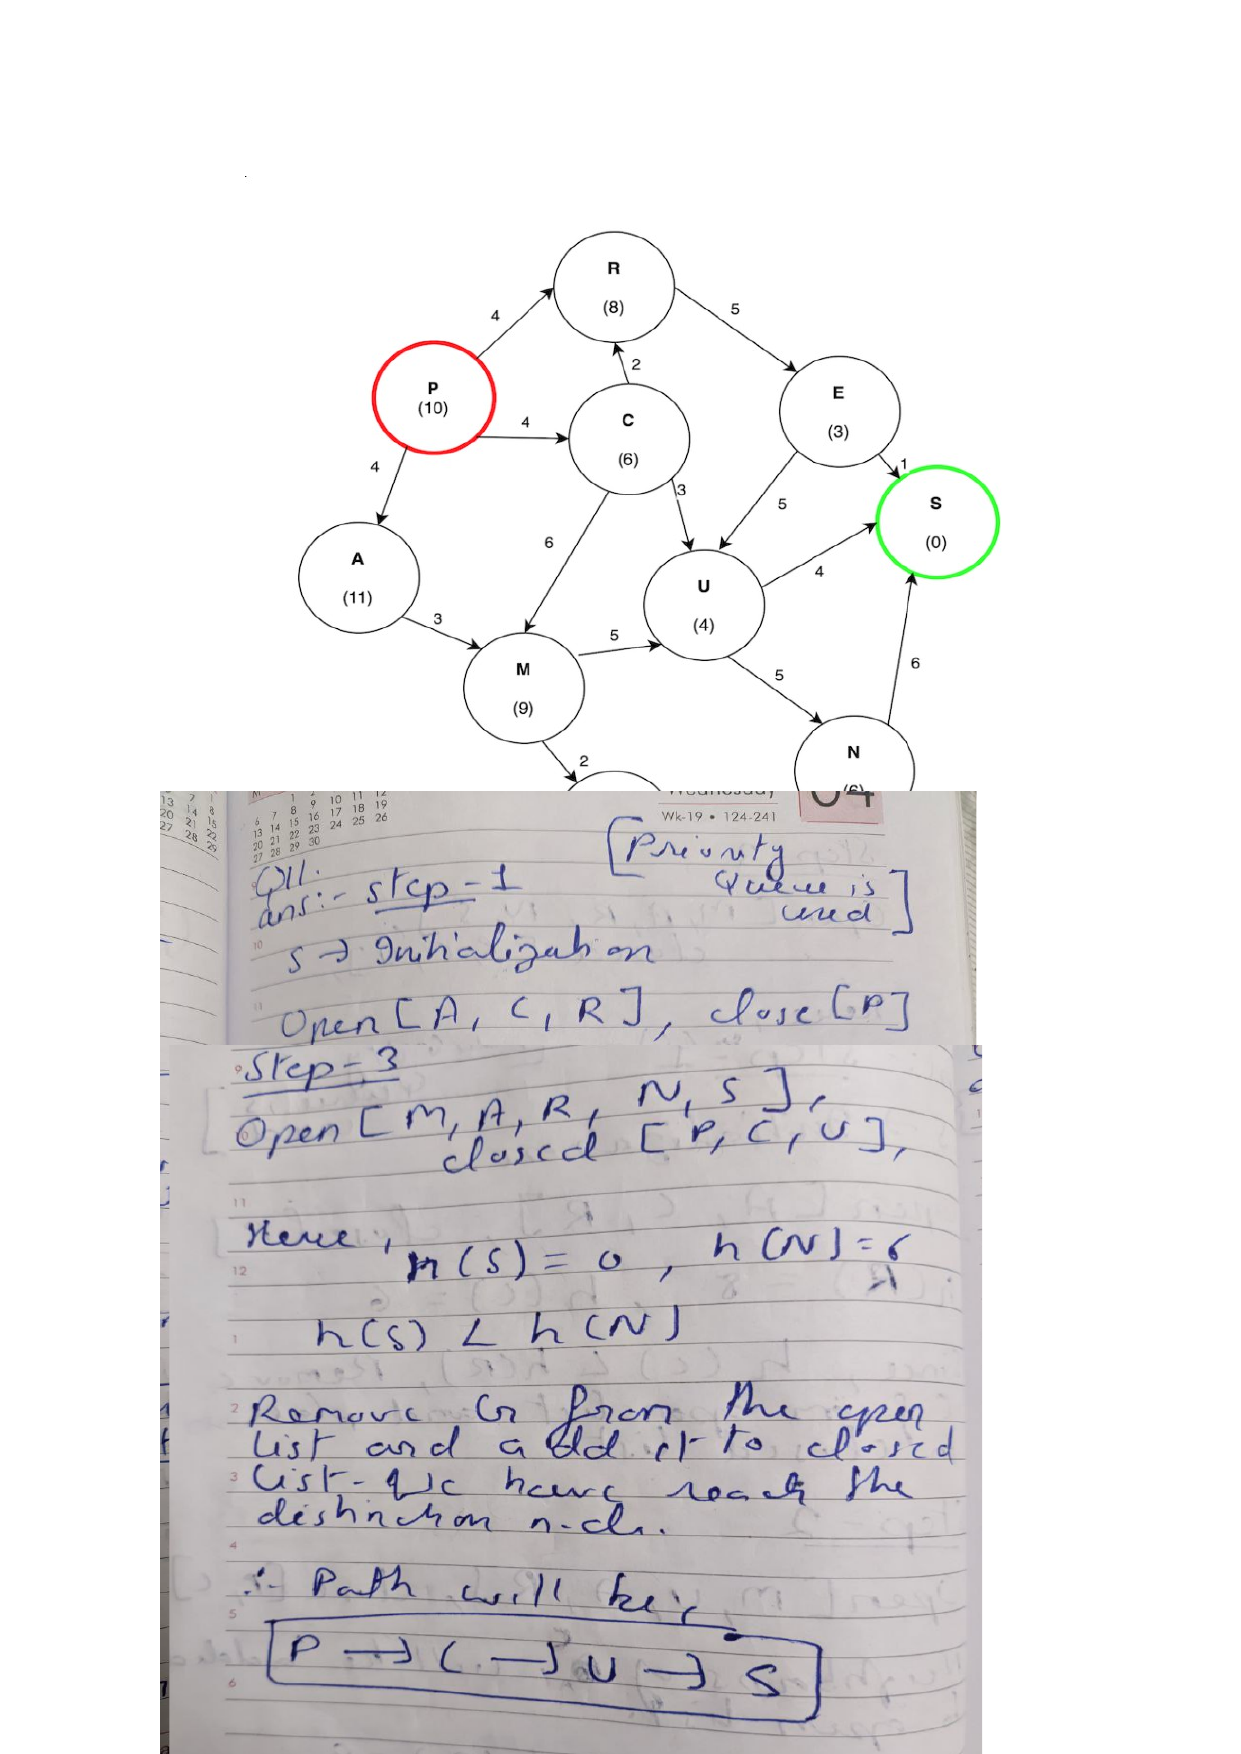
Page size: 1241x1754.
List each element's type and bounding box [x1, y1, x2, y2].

picture [160, 176, 1002, 1754]
